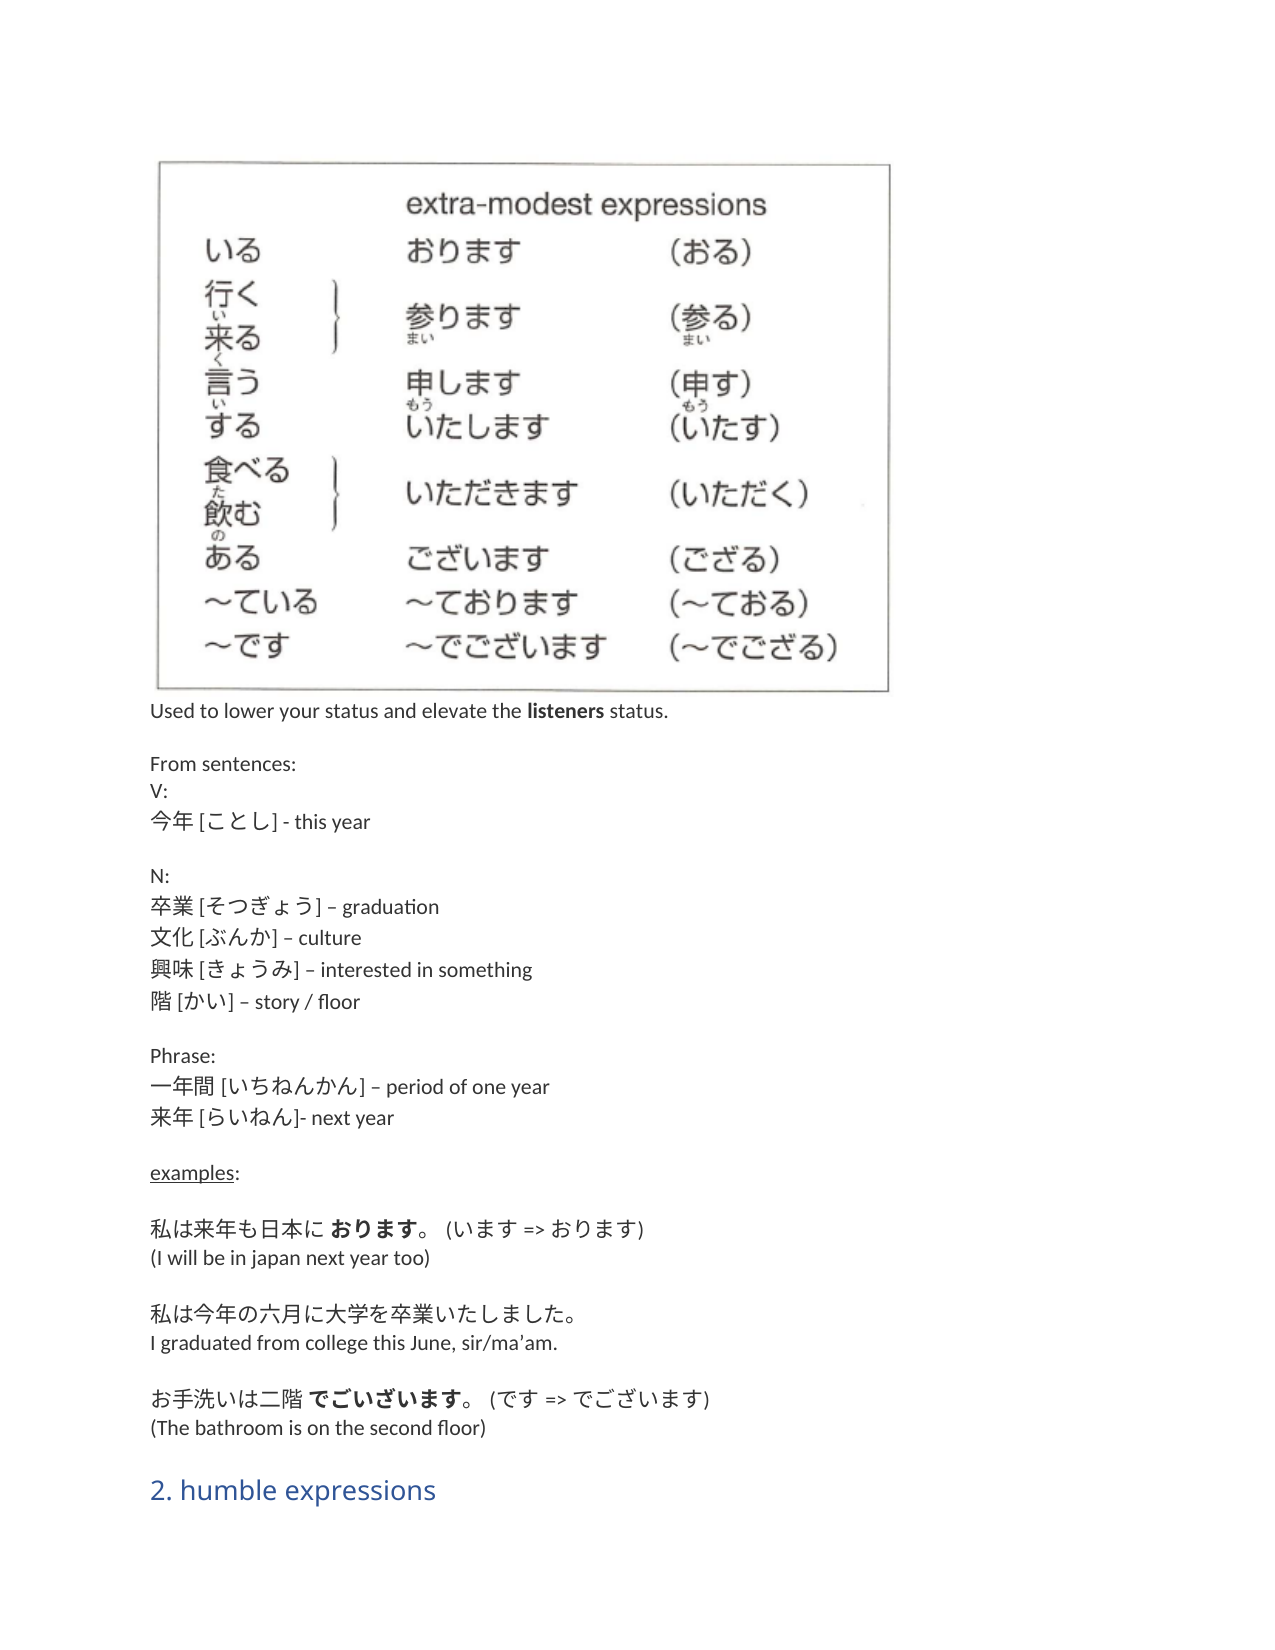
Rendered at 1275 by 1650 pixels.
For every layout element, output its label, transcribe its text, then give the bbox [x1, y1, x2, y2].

text 卒業 [そつぎょう] – graduation [150, 889, 1125, 920]
text 階 [かい] – story / floor [150, 984, 1125, 1015]
text (The bathroom is on the second floor) [150, 1414, 1125, 1440]
subtitle 2. humble expressions [150, 1471, 1125, 1508]
text 来年 [らいねん]- next year [150, 1100, 1125, 1132]
text From sentences: [150, 750, 1125, 777]
text Used to lower your status and elevate the listeners status. [150, 697, 1125, 724]
text 一年間 [いちねんかん] – period of one year [150, 1069, 1125, 1100]
text 今年 [ことし] - this year [150, 804, 1125, 835]
text Phrase: [150, 1042, 1125, 1069]
text 私は今年の六月に大学を卒業いたしました。 [150, 1297, 1125, 1329]
picture [150, 149, 897, 697]
text V: [150, 777, 1125, 804]
text examples: [150, 1159, 1125, 1185]
text N: [150, 862, 1125, 889]
text 興味 [きょうみ] – interested in something [150, 952, 1125, 984]
text 文化 [ぶんか] – culture [150, 920, 1125, 952]
text (I will be in japan next year too) [150, 1244, 1125, 1270]
text 私は来年も日本に おります。 (います => おります) [150, 1212, 1125, 1244]
text お手洗いは二階 でごいざいます。 (です => でございます) [150, 1382, 1125, 1414]
text I graduated from college this June, sir/ma’am. [150, 1329, 1125, 1355]
